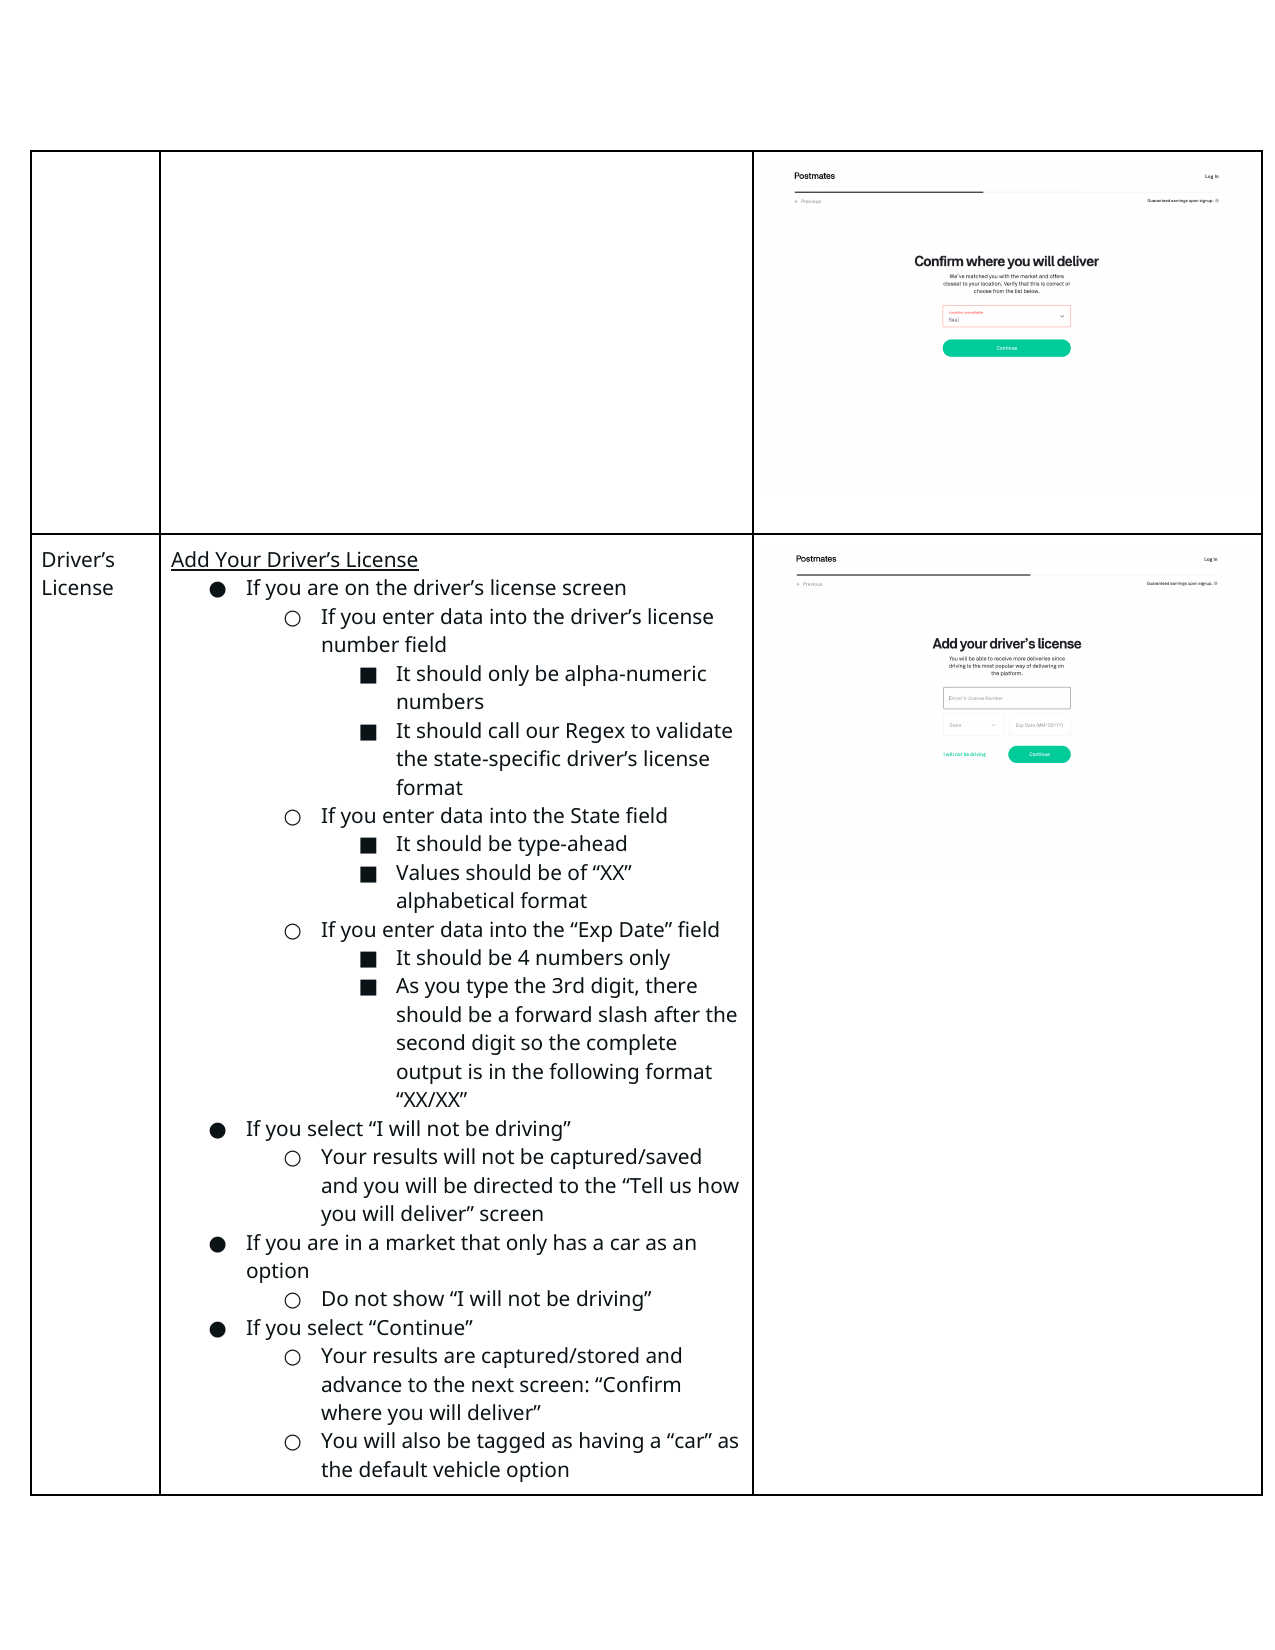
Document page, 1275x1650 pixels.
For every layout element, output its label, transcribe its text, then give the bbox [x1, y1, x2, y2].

table_cell [754, 535, 1261, 1494]
table_cell [161, 152, 752, 533]
table_cell [32, 152, 159, 533]
picture [763, 162, 1251, 494]
table_cell Driver’s License [32, 535, 159, 1494]
picture [763, 545, 1251, 875]
table_cell [754, 152, 1261, 533]
table_cell Add Your Driver’s License If you are on the driver’s license screen If you enter data into the driver’s license number field It should only be alpha-numeric numbers It should call our Regex to validate the state-specific driver’s license format If you enter data into the State field It should be type-ahead Values should be of “XX” alphabetical format If you enter data into the “Exp Date” field It should be 4 numbers only As you type the 3rd digit, there should be a forward slash after the second digit so the complete output is in the following format “XX/XX” If you select “I will not be driving” Your results will not be captured/saved and you will be directed to the “Tell us how you will deliver” screen If you are in a market that only has a car as an option Do not show “I will not be driving” If you select “Continue” Your results are captured/stored and advance to the next screen: “Confirm where you will deliver” You will also be tagged as having a “car” as the default vehicle option If you select “Previous” Your results will not be captured and a browser-level warning message will appear about advancing without saving changes. If confirmed, you will go to the “Tell Us About Yourself” screen Error States If you enter a driver’s license number that does not follow the syntax specific to the indicated state: → “Invalid license number” If blank, “Enter your license number” If state not selected “Select state” If you enter an expiration date that is not 4 numbers, display an error message that says “Invalid expiration” If blank, “Enter expiration” [161, 535, 752, 1494]
